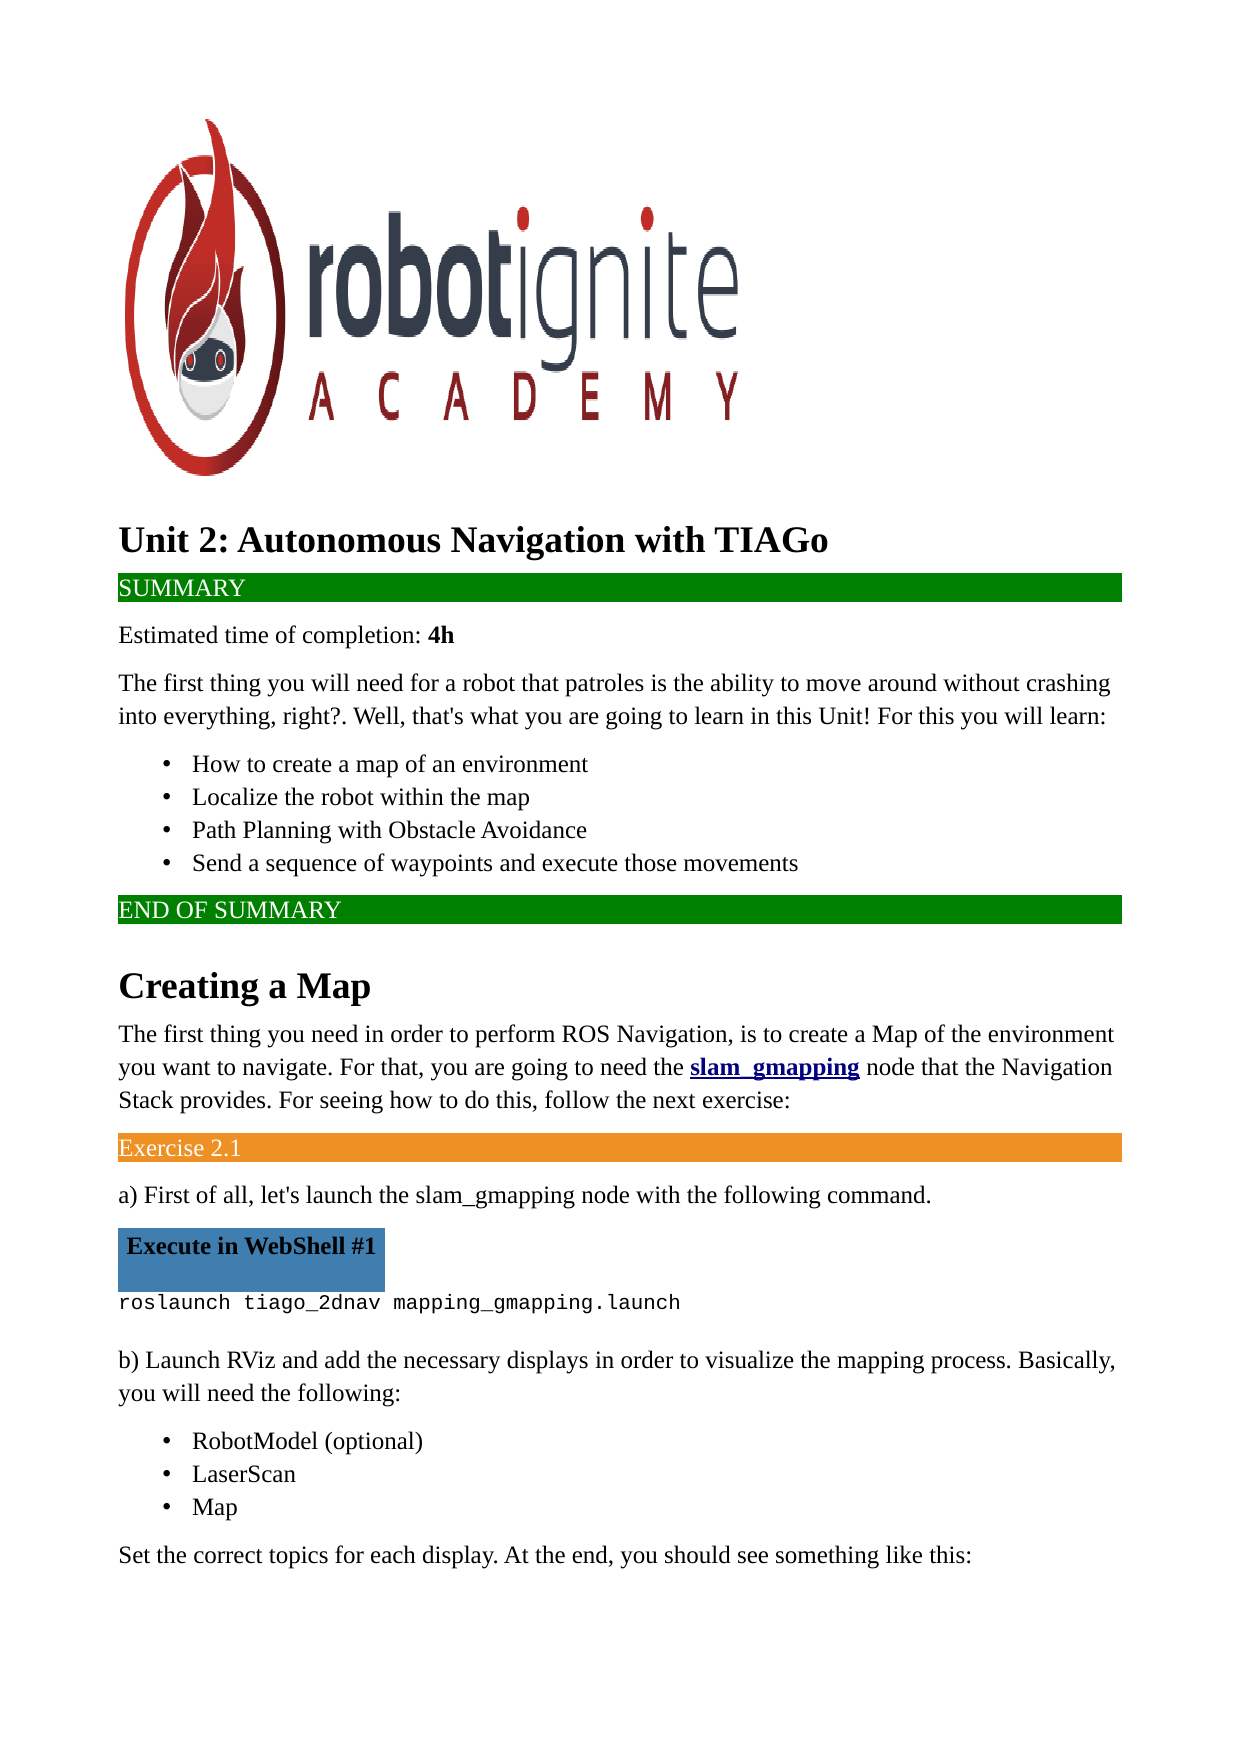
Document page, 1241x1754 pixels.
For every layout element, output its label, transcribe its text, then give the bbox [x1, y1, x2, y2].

text b) Launch RViz and add the necessary displays in order to visualize the mapping process. Basically, you will need the following: [118, 1345, 1122, 1407]
subtitle Unit 2: Autonomous Navigation with TIAGo [118, 517, 1122, 560]
text The first thing you will need for a robot that patroles is the ability to move around without crashing into everything, right?. Well, that's what you are going to learn in this Unit! For this you will learn: [118, 668, 1122, 730]
list LaserScan [162, 1459, 1122, 1488]
text END OF SUMMARY [118, 895, 1122, 924]
text a) First of all, let's launch the slam_gmapping node with the following command. [118, 1181, 1122, 1209]
list Send a sequence of waypoints and execute those movements [162, 848, 1122, 876]
list How to create a map of an environment [162, 749, 1122, 777]
text Set the correct topics for each display. At the end, you should see something like this: [118, 1540, 1122, 1568]
table_header Execute in WebShell #1 [118, 1228, 385, 1292]
list Localize the robot within the map [162, 782, 1122, 810]
list RobotModel (optional) [162, 1426, 1122, 1455]
text SUMMARY [118, 573, 1122, 602]
list Map [162, 1492, 1122, 1521]
text Exercise 2.1 [118, 1133, 1122, 1162]
text roslaunch tiago_2dnav mapping_gmapping.launch [118, 1292, 1122, 1316]
text The first thing you need in order to perform ROS Navigation, is to create a Map of the environment you want to navigate. For that, you are going to need the slam_gmapping node that the Navigation Stack provides. For seeing how to do this, follow the next exercise: [118, 1019, 1122, 1114]
text Estimated time of completion: 4h [118, 620, 1122, 649]
picture [118, 118, 744, 478]
list Path Planning with Obstacle Avoidance [162, 815, 1122, 843]
subtitle Creating a Map [118, 964, 1122, 1007]
